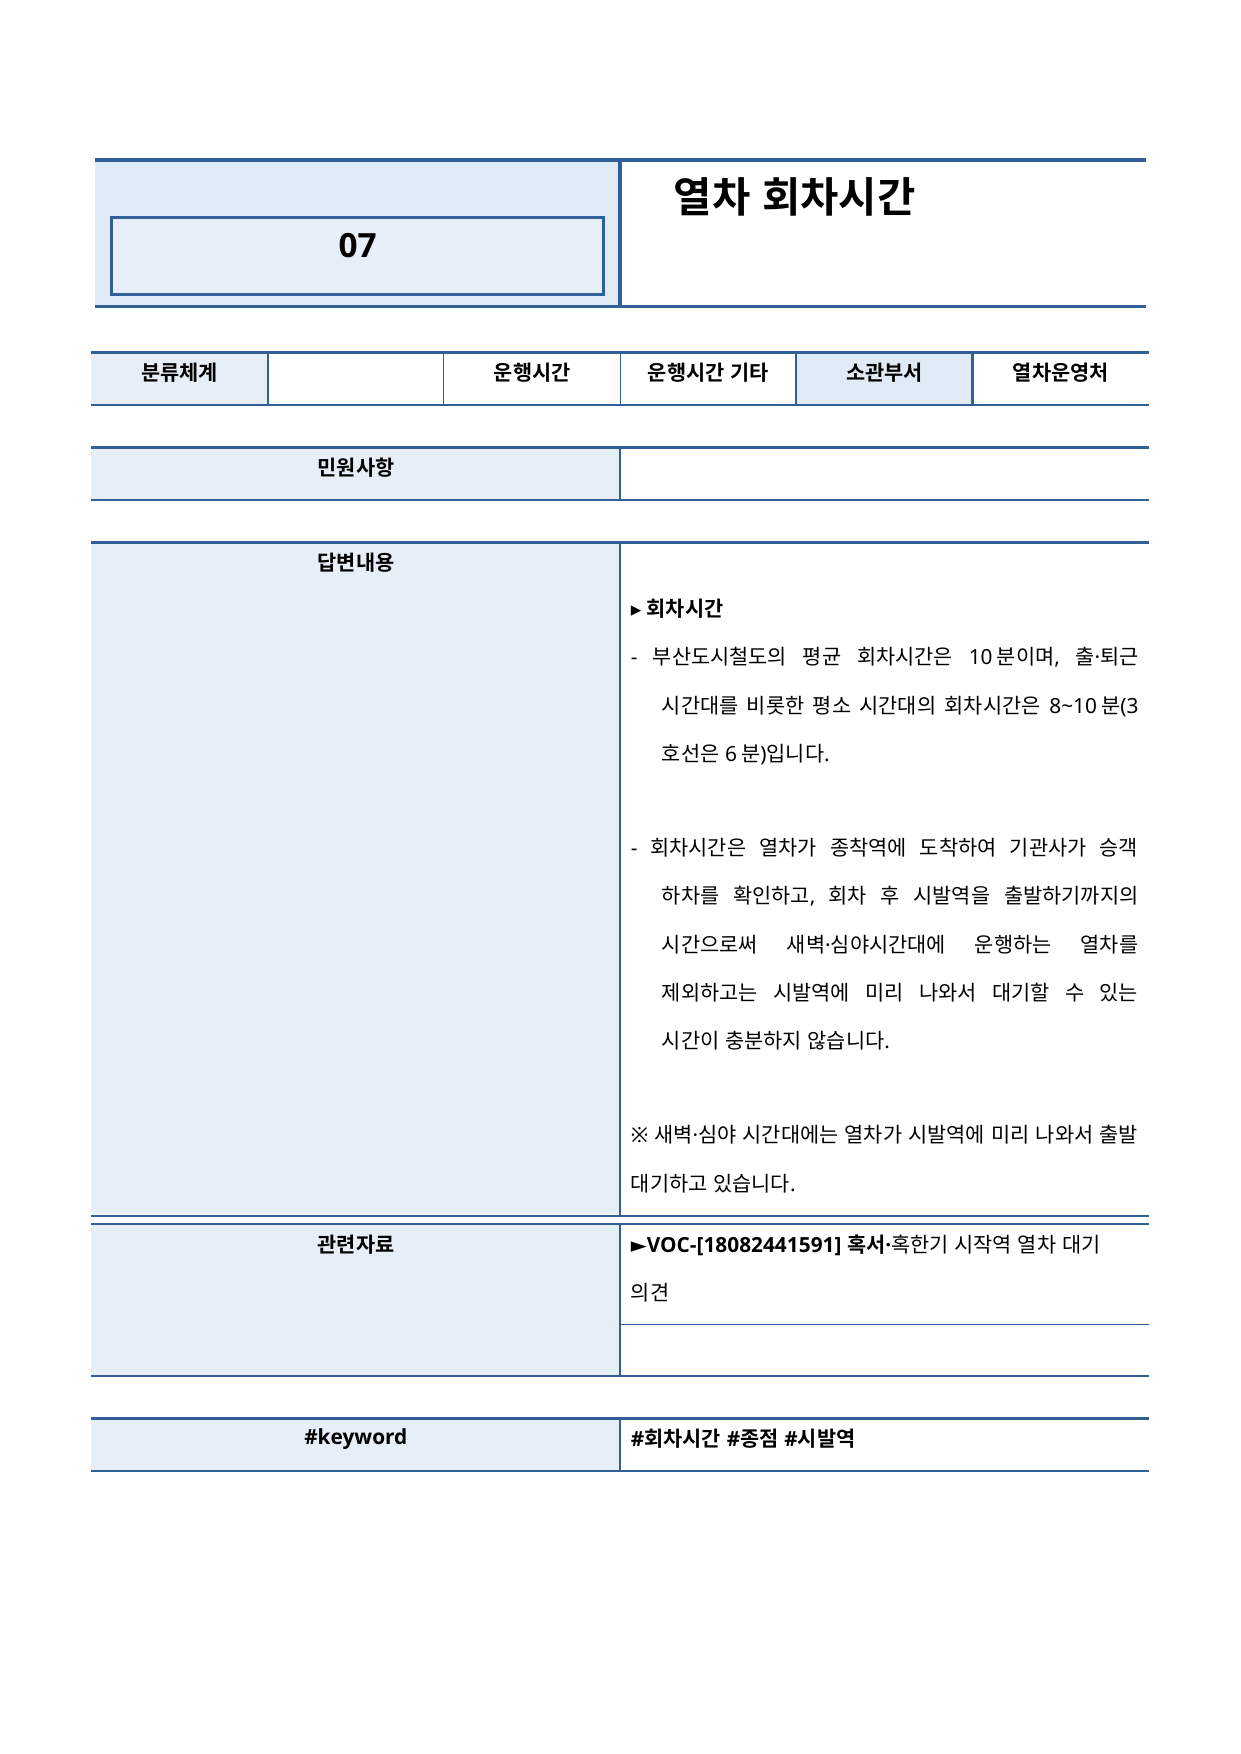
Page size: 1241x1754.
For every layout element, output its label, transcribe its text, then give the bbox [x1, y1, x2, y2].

table_header ▸ 회차시간 - 부산도시철도의 평균 회차시간은 10분이며, 출·퇴근 시간대를 비롯한 평소 시간대의 회차시간은 8~10분(3호선은 6분)입니다. - 회차시간은 열차가 종착역에 도착하여 기관사가 승객 하차를 확인하고, 회차 후 시발역을 출발하기까지의 시간으로써 새벽·심야시간대에 운행하는 열차를 제외하고는 시발역에 미리 나와서 대기할 수 있는 시간이 충분하지 않습니다. ※ 새벽·심야 시간대에는 열차가 시발역에 미리 나와서 출발 대기하고 있습니다. [621, 544, 1149, 1214]
table_header 분류체계 [91, 354, 267, 404]
table_header 관련자료 [91, 1225, 619, 1375]
table_header [269, 354, 443, 404]
table_header #회차시간 #종점 #시발역 [621, 1420, 1149, 1470]
table_header 답변내용 [91, 544, 619, 1214]
table_header #keyword [91, 1420, 619, 1470]
table_header 열차운영처 [974, 354, 1149, 404]
table_header 열차 회차시간 [622, 162, 1146, 305]
table_header 운행시간 기타 [621, 354, 795, 404]
table_header 소관부서 [797, 354, 971, 404]
table_header ►VOC-[18082441591] 혹서·혹한기 시작역 열차 대기 의견 [621, 1225, 1149, 1324]
table_header 민원사항 [91, 449, 619, 499]
table_cell [621, 1325, 1149, 1375]
table_header 07 [113, 219, 602, 293]
table_header [621, 449, 1149, 499]
table_header 운행시간 [444, 354, 620, 404]
table_header [95, 162, 618, 305]
